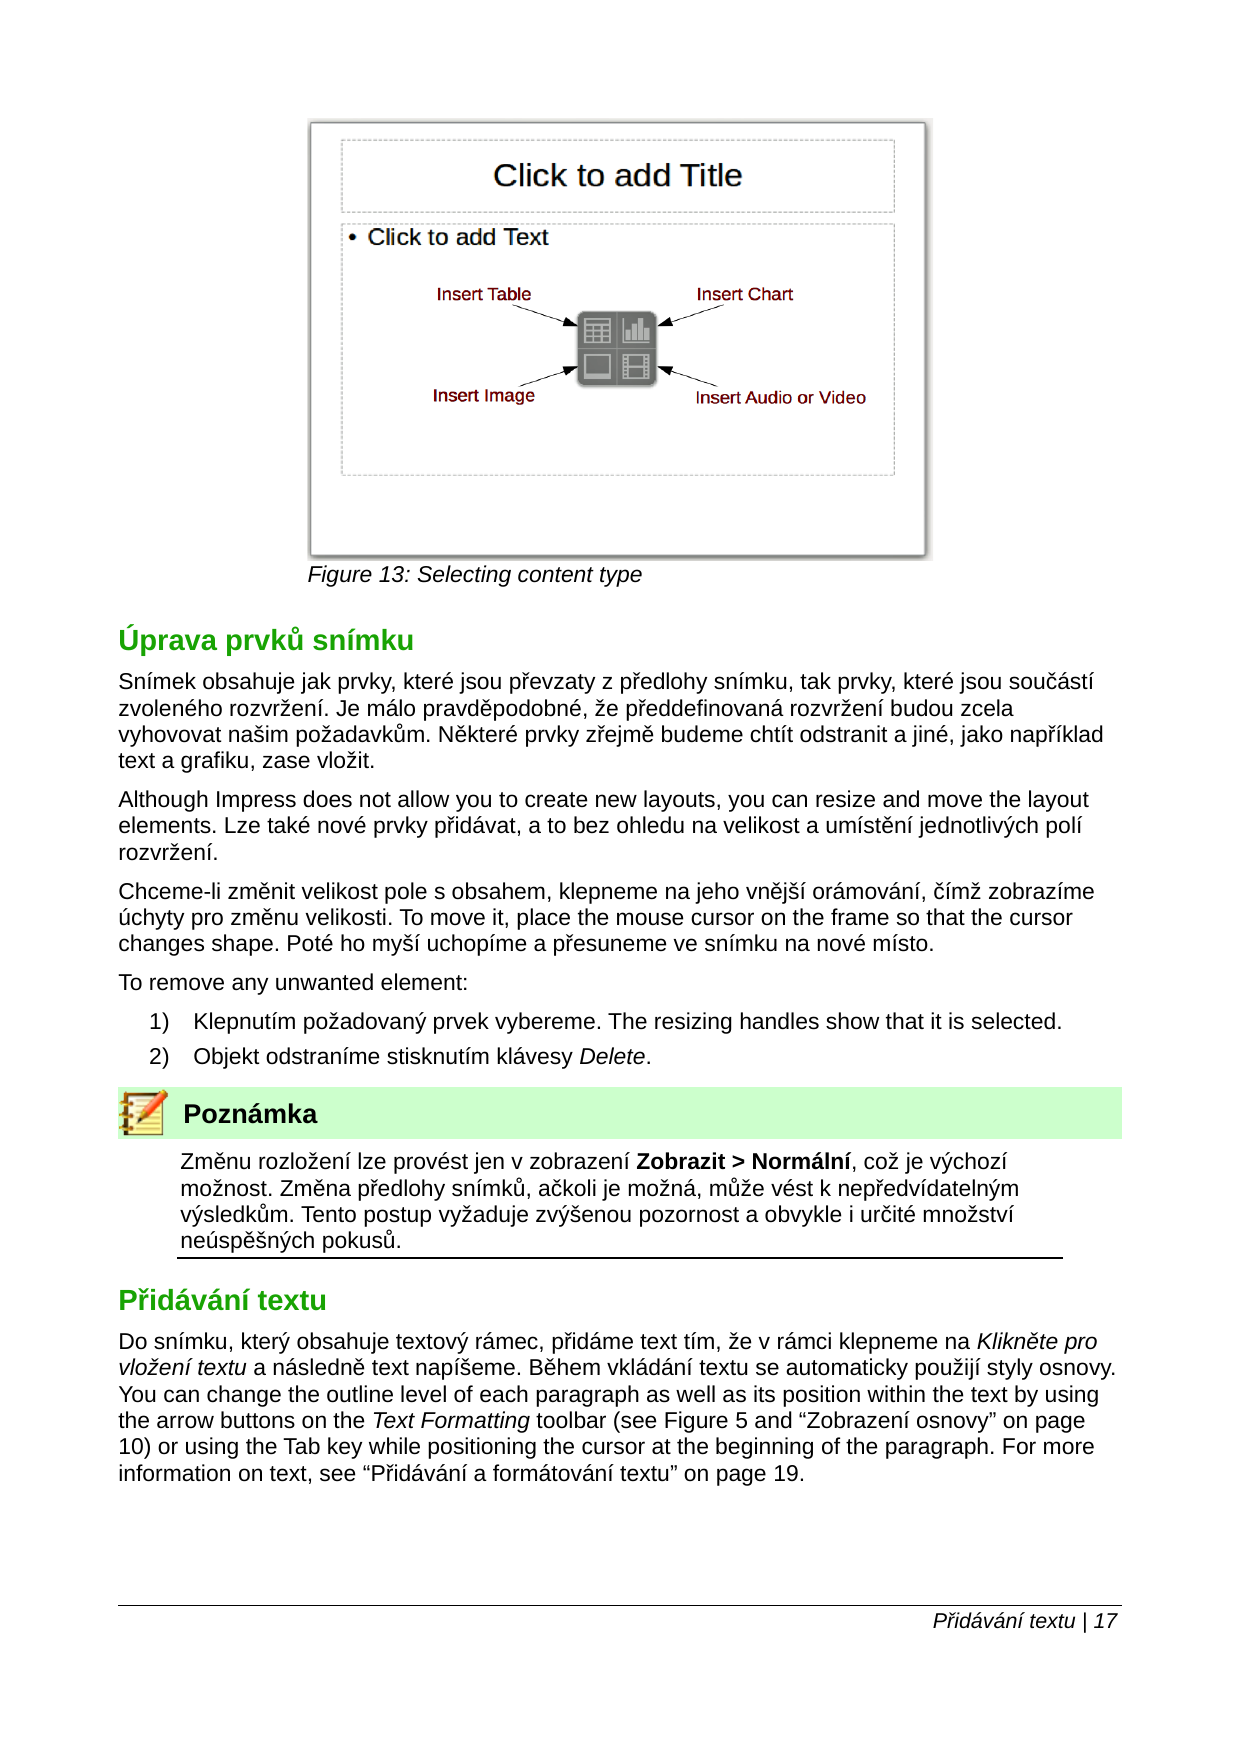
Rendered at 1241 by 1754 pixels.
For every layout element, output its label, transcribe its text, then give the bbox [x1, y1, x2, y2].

subtitle Úprava prvků snímku [118, 623, 1122, 656]
subtitle Poznámka [118, 1087, 1122, 1139]
list Objekt odstraníme stisknutím klávesy Delete. [169, 1043, 1122, 1069]
text Do snímku, který obsahuje textový rámec, přidáme text tím, že v rámci klepneme na Klikněte pro vložení textu a následně text napíšeme. Během vkládání textu se automaticky použijí styly osnovy. You can change the outline level of each paragraph as well as its position within the text by using the arrow buttons on the Text Formatting toolbar (see Figure 5 and “Outline view” on page 9) or using the Tab key while positioning the cursor at the beginning of the paragraph. For more information on text, see “Adding and formatting text” on page 17. [118, 1328, 1122, 1486]
subtitle Přidávání textu [118, 1282, 1122, 1316]
picture [119, 1088, 170, 1139]
picture [307, 118, 934, 561]
list Klepnutím požadovaný prvek vybereme. The resizing handles show that it is selected. [169, 1008, 1122, 1034]
text Změnu rozložení lze provést jen v zobrazení Zobrazit > Normální, což je výchozí možnost. Změna předlohy snímků, ačkoli je možná, může vést k nepředvídatelným výsledkům. Tento postup vyžaduje zvýšenou pozornost a obvykle i určité množství neúspěšných pokusů. [177, 1145, 1063, 1257]
text Although Impress does not allow you to create new layouts, you can resize and move the layout elements. Lze také nové prvky přidávat, a to bez ohledu na velikost a umístění jednotlivých polí rozvržení. [118, 786, 1122, 865]
list To remove any unwanted element: [118, 969, 1122, 996]
text Figure 13: Selecting content type [307, 561, 933, 587]
text Snímek obsahuje jak prvky, které jsou převzaty z předlohy snímku, tak prvky, které jsou součástí zvoleného rozvržení. Je málo pravděpodobné, že předdefinovaná rozvržení budou zcela vyhovovat našim požadavkům. Některé prvky zřejmě budeme chtít odstranit a jiné, jako například text a grafiku, zase vložit. [118, 668, 1122, 773]
text Chceme-li změnit velikost pole s obsahem, klepneme na jeho vnější orámování, čímž zobrazíme úchyty pro změnu velikosti. To move it, place the mouse cursor on the frame so that the cursor changes shape. Poté ho myší uchopíme a přesuneme ve snímku na nové místo. [118, 878, 1122, 957]
